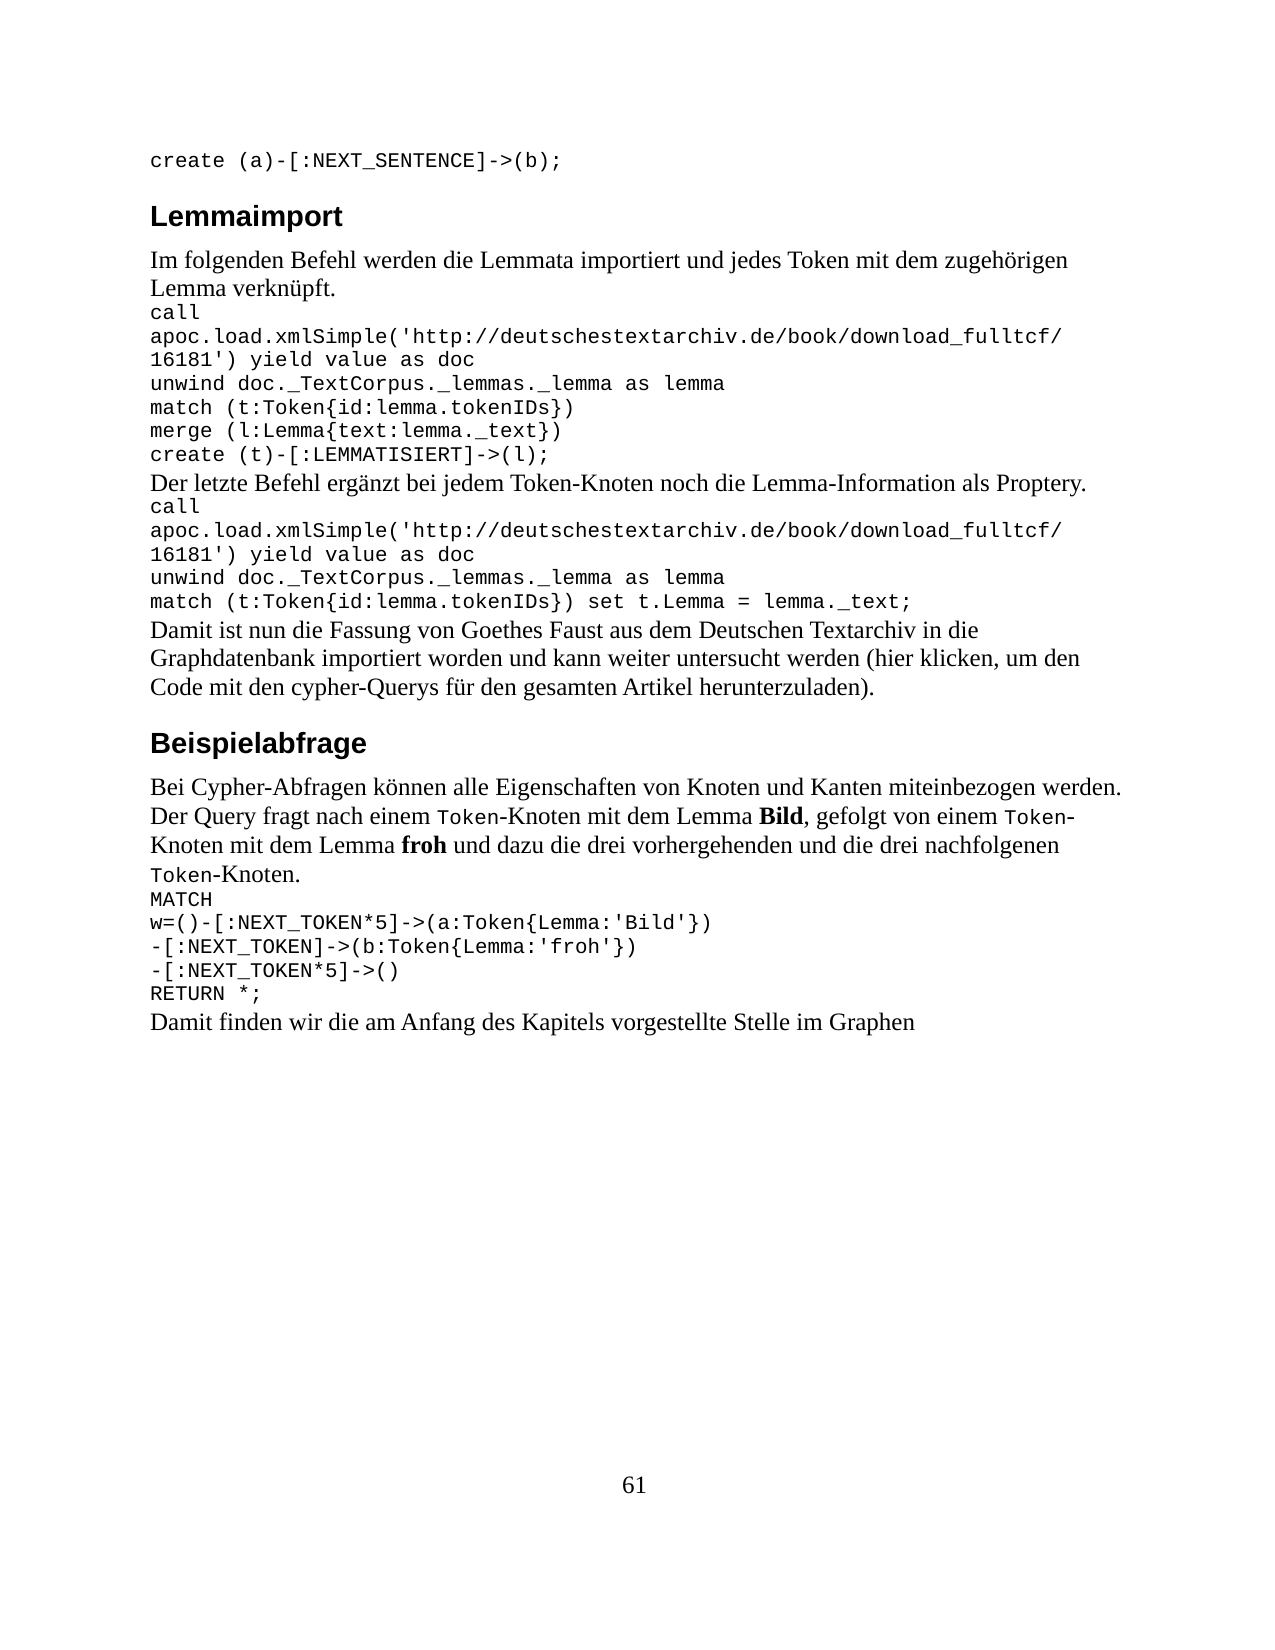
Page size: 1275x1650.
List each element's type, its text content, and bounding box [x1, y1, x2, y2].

subtitle Beispielabfrage [150, 726, 1125, 759]
text -[:NEXT_TOKEN]->(b:Token{Lemma:'froh'}) [150, 936, 1125, 959]
text match (t:Token{id:lemma.tokenIDs}) [150, 397, 1125, 420]
text -[:NEXT_TOKEN*5]->() [150, 959, 1125, 983]
text Der letzte Befehl ergänzt bei jedem Token-Knoten noch die Lemma-Information als Proptery. [150, 468, 1125, 496]
text MATCH [150, 889, 1125, 912]
text w=()-[:NEXT_TOKEN*5]->(a:Token{Lemma:'Bild'}) [150, 912, 1125, 936]
text RETURN *; [150, 983, 1125, 1007]
text call apoc.load.xmlSimple('http://deutschestextarchiv.de/book/download_fulltcf/16181') yield value as doc [150, 496, 1125, 567]
text create (t)-[:LEMMATISIERT]->(l); [150, 444, 1125, 468]
text call apoc.load.xmlSimple('http://deutschestextarchiv.de/book/download_fulltcf/16181') yield value as doc [150, 302, 1125, 373]
text Im folgenden Befehl werden die Lemmata importiert und jedes Token mit dem zugehörigen Lemma verknüpft. [150, 245, 1125, 302]
subtitle Lemmaimport [150, 199, 1125, 232]
text unwind doc._TextCorpus._lemmas._lemma as lemma [150, 567, 1125, 591]
text Damit finden wir die am Anfang des Kapitels vorgestellte Stelle im Graphen [150, 1007, 1125, 1036]
text Bei Cypher-Abfragen können alle Eigenschaften von Knoten und Kanten miteinbezogen werden. Der Query fragt nach einem Token-Knoten mit dem Lemma Bild, gefolgt von einem Token-Knoten mit dem Lemma froh und dazu die drei vorhergehenden und die drei nachfolgenen Token-Knoten. [150, 772, 1125, 889]
text merge (l:Lemma{text:lemma._text}) [150, 420, 1125, 444]
text match (t:Token{id:lemma.tokenIDs}) set t.Lemma = lemma._text; [150, 591, 1125, 615]
text Damit ist nun die Fassung von Goethes Faust aus dem Deutschen Textarchiv in die Graphdatenbank importiert worden und kann weiter untersucht werden (hier klicken, um den Code mit den cypher-Querys für den gesamten Artikel herunterzuladen). [150, 615, 1125, 701]
text create (a)-[:NEXT_SENTENCE]->(b); [150, 150, 1125, 174]
text unwind doc._TextCorpus._lemmas._lemma as lemma [150, 373, 1125, 397]
